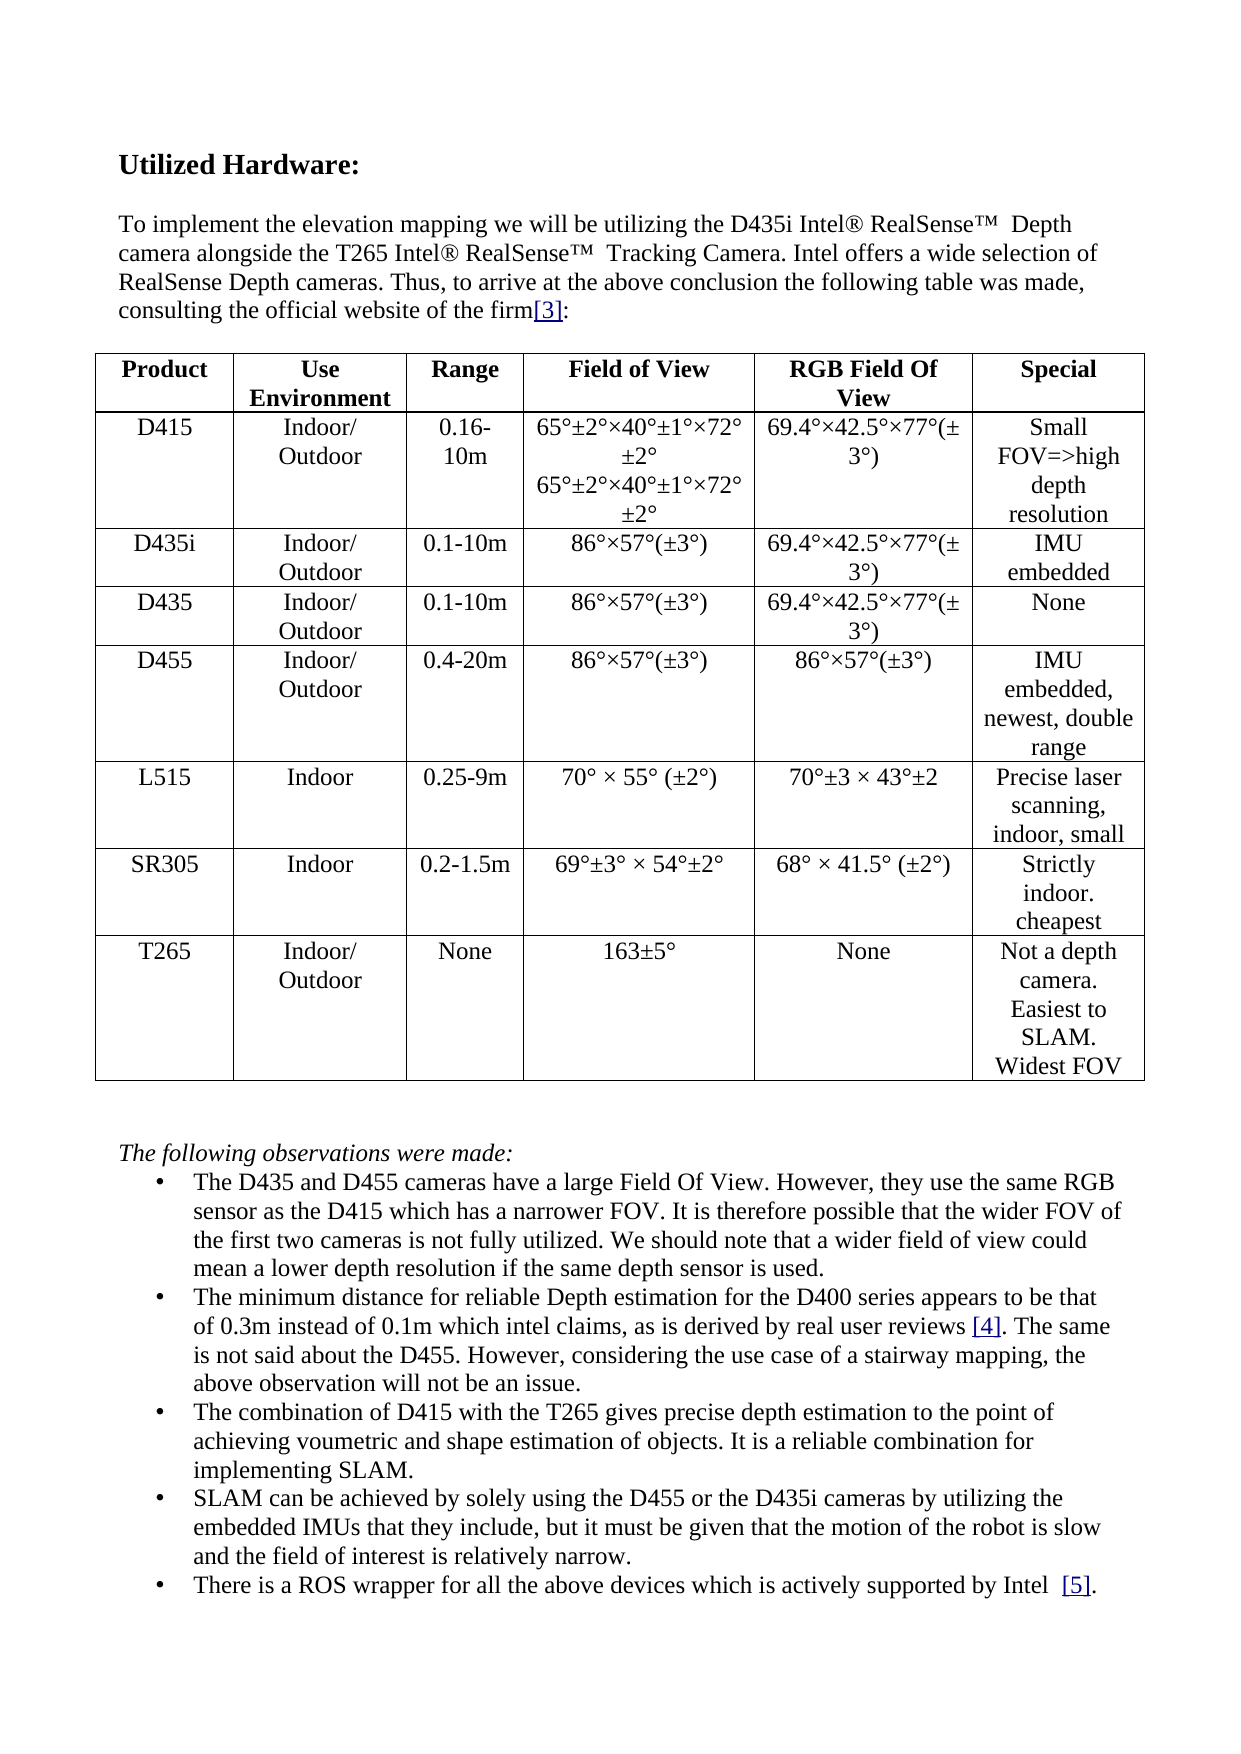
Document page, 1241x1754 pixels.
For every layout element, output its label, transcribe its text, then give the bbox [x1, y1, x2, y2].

table_cell 70°±3 × 43°±2 [755, 762, 972, 848]
table_header Special [973, 354, 1144, 411]
list There is a ROS wrapper for all the above devices which is actively supported by Intel [5]. [156, 1570, 1122, 1598]
table_cell Not a depth camera. Easiest to SLAM. Widest FOV [973, 936, 1144, 1080]
table_cell 86°×57°(±3°) [524, 529, 754, 586]
table_cell Indoor [234, 762, 406, 848]
table_cell None [755, 936, 972, 1080]
table_header RGB Field Of View [755, 354, 972, 411]
table_cell None [973, 587, 1144, 644]
table_cell D435i [96, 529, 233, 586]
table_cell 86°×57°(±3°) [524, 587, 754, 644]
table_cell 86°×57°(±3°) [524, 646, 754, 761]
text To implement the elevation mapping we will be utilizing the D435i Intel® RealSense™ Depth camera alongside the T265 Intel® RealSense™ Tracking Camera. Intel offers a wide selection of RealSense Depth cameras. Thus, to arrive at the above conclusion the following table was made, consulting the official website of the firm[3]: [118, 209, 1122, 324]
table_cell Indoor/Outdoor [234, 936, 406, 1080]
table_cell D415 [96, 413, 233, 527]
table_cell 65°±2°×40°±1°×72°±2° 65°±2°×40°±1°×72°±2° [524, 413, 754, 527]
table_cell Indoor/Outdoor [234, 413, 406, 527]
text Utilized Hardware: [118, 147, 1122, 180]
list The D435 and D455 cameras have a large Field Of View. However, they use the same RGB sensor as the D415 which has a narrower FOV. It is therefore possible that the wider FOV of the first two cameras is not fully utilized. We should note that a wider field of view could mean a lower depth resolution if the same depth sensor is used. [156, 1167, 1122, 1282]
table_cell Indoor [234, 849, 406, 935]
table_cell 68° × 41.5° (±2°) [755, 849, 972, 935]
list The combination of D415 with the T265 gives precise depth estimation to the point of achieving voumetric and shape estimation of objects. It is a reliable combination for implementing SLAM. [156, 1397, 1122, 1483]
table_cell IMU embedded [973, 529, 1144, 586]
table_cell IMU embedded, newest, double range [973, 646, 1144, 761]
table_cell 0.16-10m [407, 413, 523, 527]
table_cell Small FOV=>high depth resolution [973, 413, 1144, 527]
table_cell L515 [96, 762, 233, 848]
table_cell SR305 [96, 849, 233, 935]
table_header Field of View [524, 354, 754, 411]
table_cell 70° × 55° (±2°) [524, 762, 754, 848]
table_cell 69.4°×42.5°×77°(±3°) [755, 587, 972, 644]
table_cell Precise laser scanning, indoor, small [973, 762, 1144, 848]
table_cell D455 [96, 646, 233, 761]
table_cell Indoor/Outdoor [234, 646, 406, 761]
table_header Product [96, 354, 233, 411]
table_cell 69.4°×42.5°×77°(±3°) [755, 529, 972, 586]
table_cell 86°×57°(±3°) [755, 646, 972, 761]
table_cell Strictly indoor. cheapest [973, 849, 1144, 935]
table_cell T265 [96, 936, 233, 1080]
table_cell 163±5° [524, 936, 754, 1080]
table_cell 69.4°×42.5°×77°(±3°) [755, 413, 972, 527]
table_cell D435 [96, 587, 233, 644]
table_cell Indoor/Outdoor [234, 529, 406, 586]
table_cell None [407, 936, 523, 1080]
table_cell 69°±3° × 54°±2° [524, 849, 754, 935]
table_cell 0.2-1.5m [407, 849, 523, 935]
table_cell Indoor/Outdoor [234, 587, 406, 644]
table_cell 0.1-10m [407, 587, 523, 644]
list The minimum distance for reliable Depth estimation for the D400 series appears to be that of 0.3m instead of 0.1m which intel claims, as is derived by real user reviews [4]. The same is not said about the D455. However, considering the use case of a stairway mapping, the above observation will not be an issue. [156, 1282, 1122, 1397]
table_cell 0.1-10m [407, 529, 523, 586]
table_header Use Environment [234, 354, 406, 411]
table_cell 0.4-20m [407, 646, 523, 761]
text The following observations were made: [118, 1138, 1122, 1167]
table_cell 0.25-9m [407, 762, 523, 848]
table_header Range [407, 354, 523, 411]
list SLAM can be achieved by solely using the D455 or the D435i cameras by utilizing the embedded IMUs that they include, but it must be given that the motion of the robot is slow and the field of interest is relatively narrow. [156, 1483, 1122, 1570]
